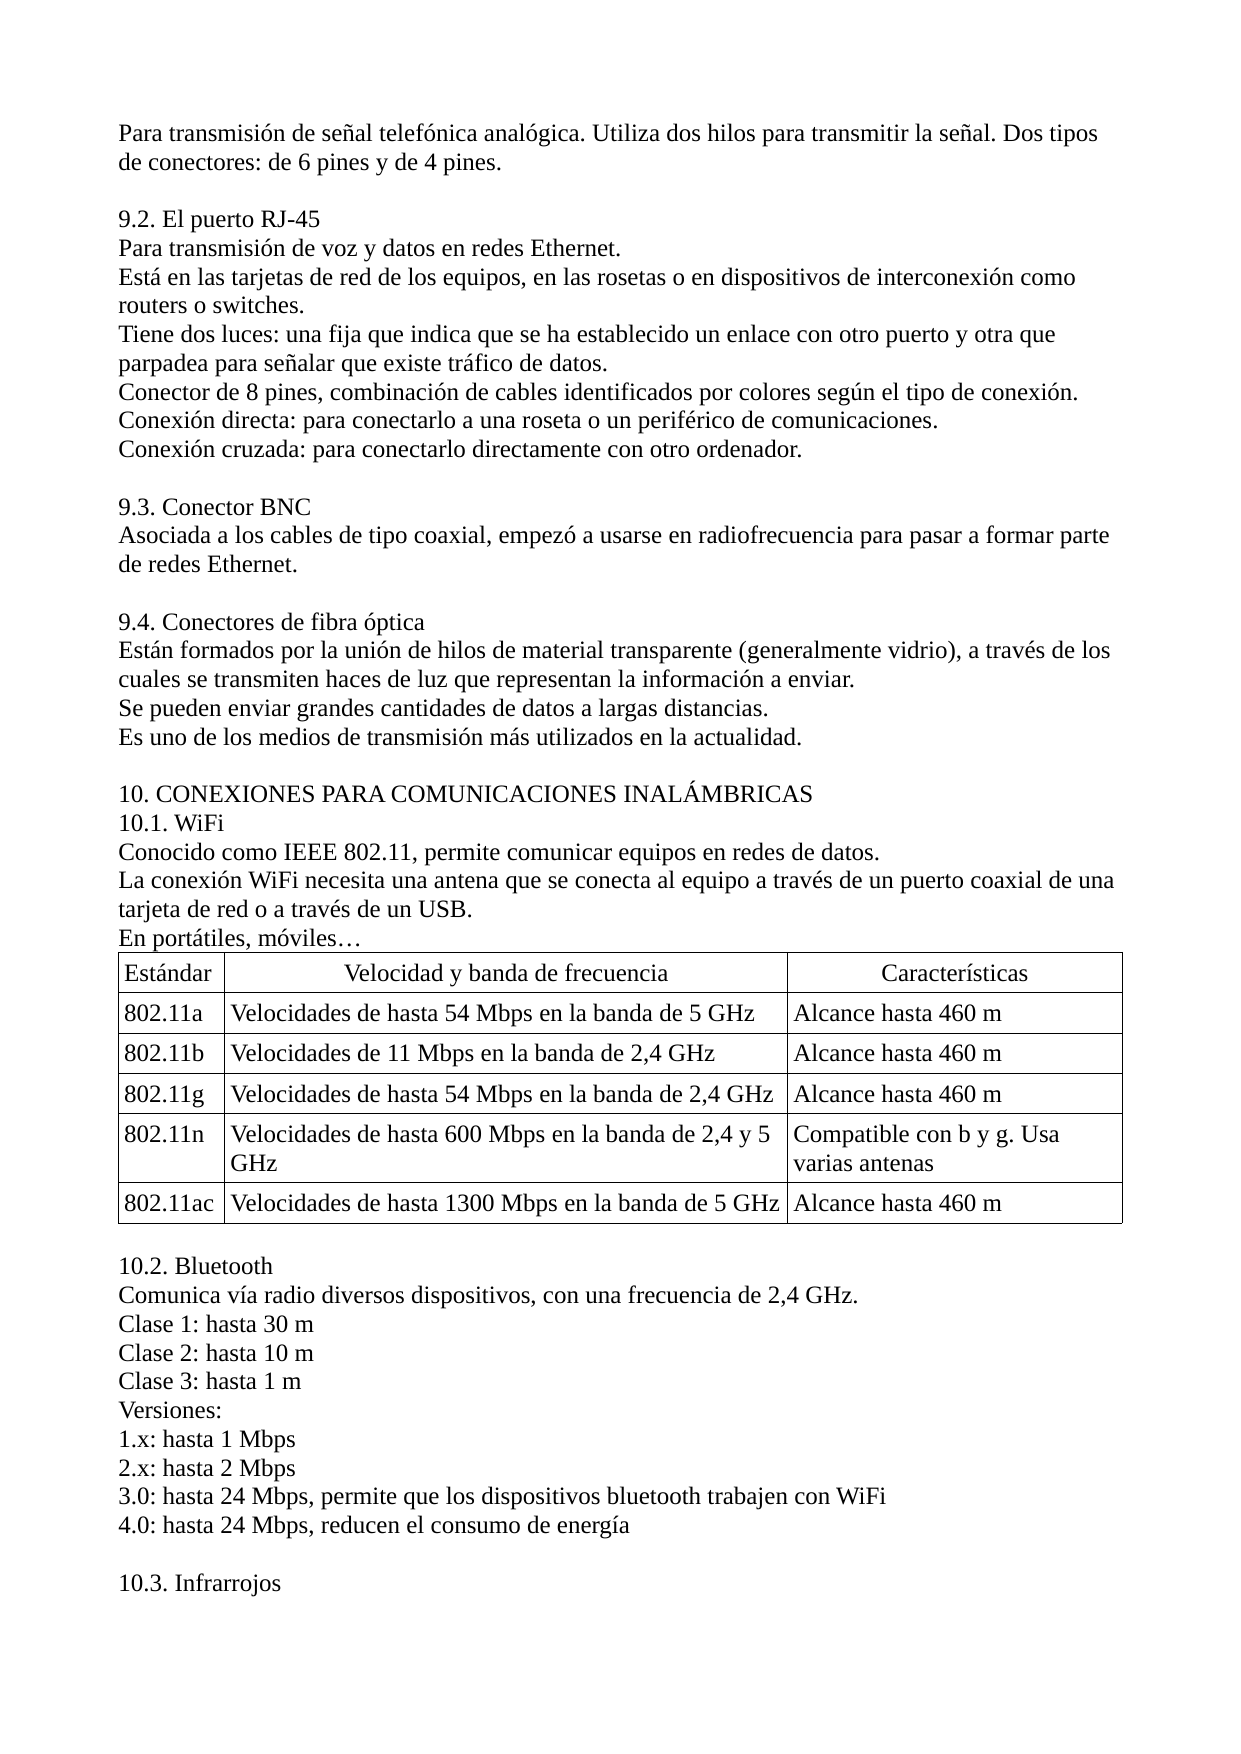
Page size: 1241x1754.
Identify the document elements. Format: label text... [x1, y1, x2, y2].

text Tiene dos luces: una fija que indica que se ha establecido un enlace con otro puerto y otra que parpadea para señalar que existe tráfico de datos. [118, 319, 1122, 377]
text Se pueden enviar grandes cantidades de datos a largas distancias. [118, 693, 1122, 722]
text 10.1. WiFi [118, 808, 1122, 837]
text Clase 3: hasta 1 m [118, 1366, 1122, 1395]
table_cell Compatible con b y g. Usa varias antenas [788, 1114, 1122, 1182]
table_cell Alcance hasta 460 m [788, 1074, 1122, 1113]
text Conocido como IEEE 802.11, permite comunicar equipos en redes de datos. [118, 837, 1122, 866]
table_cell 802.11a [119, 993, 224, 1032]
table_cell 802.11n [119, 1114, 224, 1182]
table_cell Alcance hasta 460 m [788, 1034, 1122, 1073]
table_header Velocidad y banda de frecuencia [225, 953, 787, 992]
text Para transmisión de voz y datos en redes Ethernet. [118, 233, 1122, 262]
text 9.3. Conector BNC [118, 492, 1122, 521]
text 10.3. Infrarrojos [118, 1568, 1122, 1596]
table_cell 802.11g [119, 1074, 224, 1113]
text En portátiles, móviles… [118, 923, 1122, 952]
table_cell Velocidades de hasta 1300 Mbps en la banda de 5 GHz [225, 1183, 787, 1222]
table_cell Alcance hasta 460 m [788, 993, 1122, 1032]
text Comunica vía radio diversos dispositivos, con una frecuencia de 2,4 GHz. [118, 1280, 1122, 1309]
text Para transmisión de señal telefónica analógica. Utiliza dos hilos para transmitir la señal. Dos tipos de conectores: de 6 pines y de 4 pines. [118, 118, 1122, 176]
text 3.0: hasta 24 Mbps, permite que los dispositivos bluetooth trabajen con WiFi [118, 1481, 1122, 1510]
text 9.2. El puerto RJ-45 [118, 204, 1122, 233]
text Está en las tarjetas de red de los equipos, en las rosetas o en dispositivos de interconexión como routers o switches. [118, 262, 1122, 319]
text Están formados por la unión de hilos de material transparente (generalmente vidrio), a través de los cuales se transmiten haces de luz que representan la información a enviar. [118, 636, 1122, 693]
text 4.0: hasta 24 Mbps, reducen el consumo de energía [118, 1510, 1122, 1539]
table_cell Velocidades de hasta 54 Mbps en la banda de 5 GHz [225, 993, 787, 1032]
text 10. CONEXIONES PARA COMUNICACIONES INALÁMBRICAS [118, 779, 1122, 808]
text 10.2. Bluetooth [118, 1251, 1122, 1280]
text Versiones: [118, 1395, 1122, 1424]
text Conexión cruzada: para conectarlo directamente con otro ordenador. [118, 434, 1122, 463]
text Es uno de los medios de transmisión más utilizados en la actualidad. [118, 722, 1122, 751]
text Clase 2: hasta 10 m [118, 1338, 1122, 1366]
text Asociada a los cables de tipo coaxial, empezó a usarse en radiofrecuencia para pasar a formar parte de redes Ethernet. [118, 521, 1122, 578]
text Clase 1: hasta 30 m [118, 1309, 1122, 1338]
table_cell 802.11b [119, 1034, 224, 1073]
text La conexión WiFi necesita una antena que se conecta al equipo a través de un puerto coaxial de una tarjeta de red o a través de un USB. [118, 866, 1122, 923]
table_header Estándar [119, 953, 224, 992]
table_cell Velocidades de hasta 600 Mbps en la banda de 2,4 y 5 GHz [225, 1114, 787, 1182]
table_cell Velocidades de 11 Mbps en la banda de 2,4 GHz [225, 1034, 787, 1073]
text Conector de 8 pines, combinación de cables identificados por colores según el tipo de conexión. [118, 377, 1122, 406]
table_cell Velocidades de hasta 54 Mbps en la banda de 2,4 GHz [225, 1074, 787, 1113]
text 1.x: hasta 1 Mbps [118, 1424, 1122, 1453]
table_cell Alcance hasta 460 m [788, 1183, 1122, 1222]
table_cell 802.11ac [119, 1183, 224, 1222]
text 2.x: hasta 2 Mbps [118, 1453, 1122, 1481]
text Conexión directa: para conectarlo a una roseta o un periférico de comunicaciones. [118, 406, 1122, 434]
table_header Características [788, 953, 1122, 992]
text 9.4. Conectores de fibra óptica [118, 607, 1122, 636]
